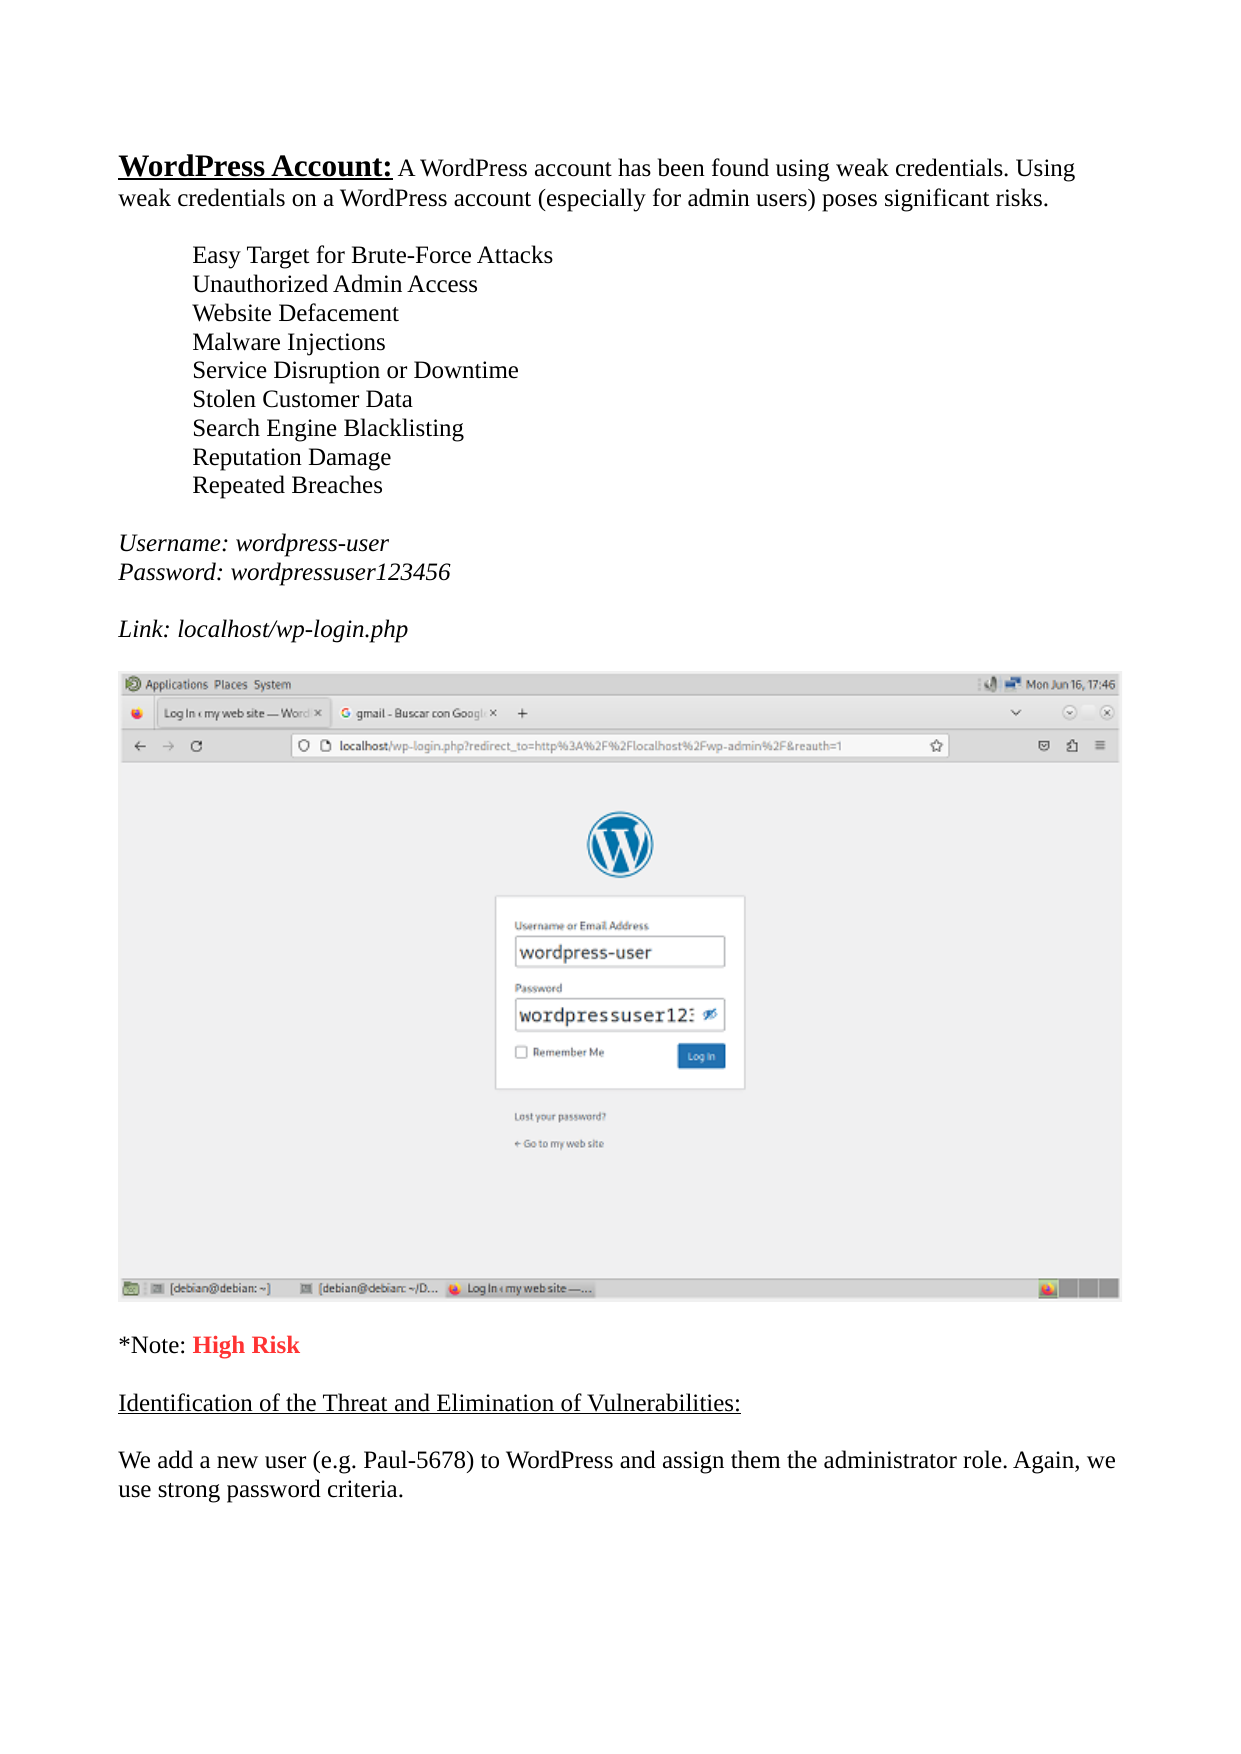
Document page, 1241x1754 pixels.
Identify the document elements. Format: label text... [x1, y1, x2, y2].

text We add a new user (e.g. Paul-5678) to WordPress and assign them the administrator role. Again, we use strong password criteria. [118, 1446, 1122, 1503]
text Identification of the Threat and Elimination of Vulnerabilities: [118, 1388, 1122, 1417]
text Reputation Damage [118, 442, 1122, 470]
text Password: wordpressuser123456 [118, 557, 1122, 585]
text Easy Target for Brute-Force Attacks [118, 240, 1122, 269]
text Username: wordpress-user [118, 528, 1122, 557]
text WordPress Account: A WordPress account has been found using weak credentials. Using weak credentials on a WordPress account (especially for admin users) poses significant risks. [118, 147, 1122, 212]
text Link: localhost/wp-login.php [118, 614, 1122, 643]
text Website Defacement [118, 298, 1122, 327]
text Search Engine Blacklisting [118, 413, 1122, 442]
text Service Disruption or Downtime [118, 355, 1122, 384]
picture [118, 671, 1123, 1302]
text Repeated Breaches [118, 470, 1122, 499]
text Stolen Customer Data [118, 384, 1122, 413]
text *Note: High Risk [118, 1331, 1122, 1359]
text Malware Injections [118, 327, 1122, 355]
text Unauthorized Admin Access [118, 269, 1122, 298]
